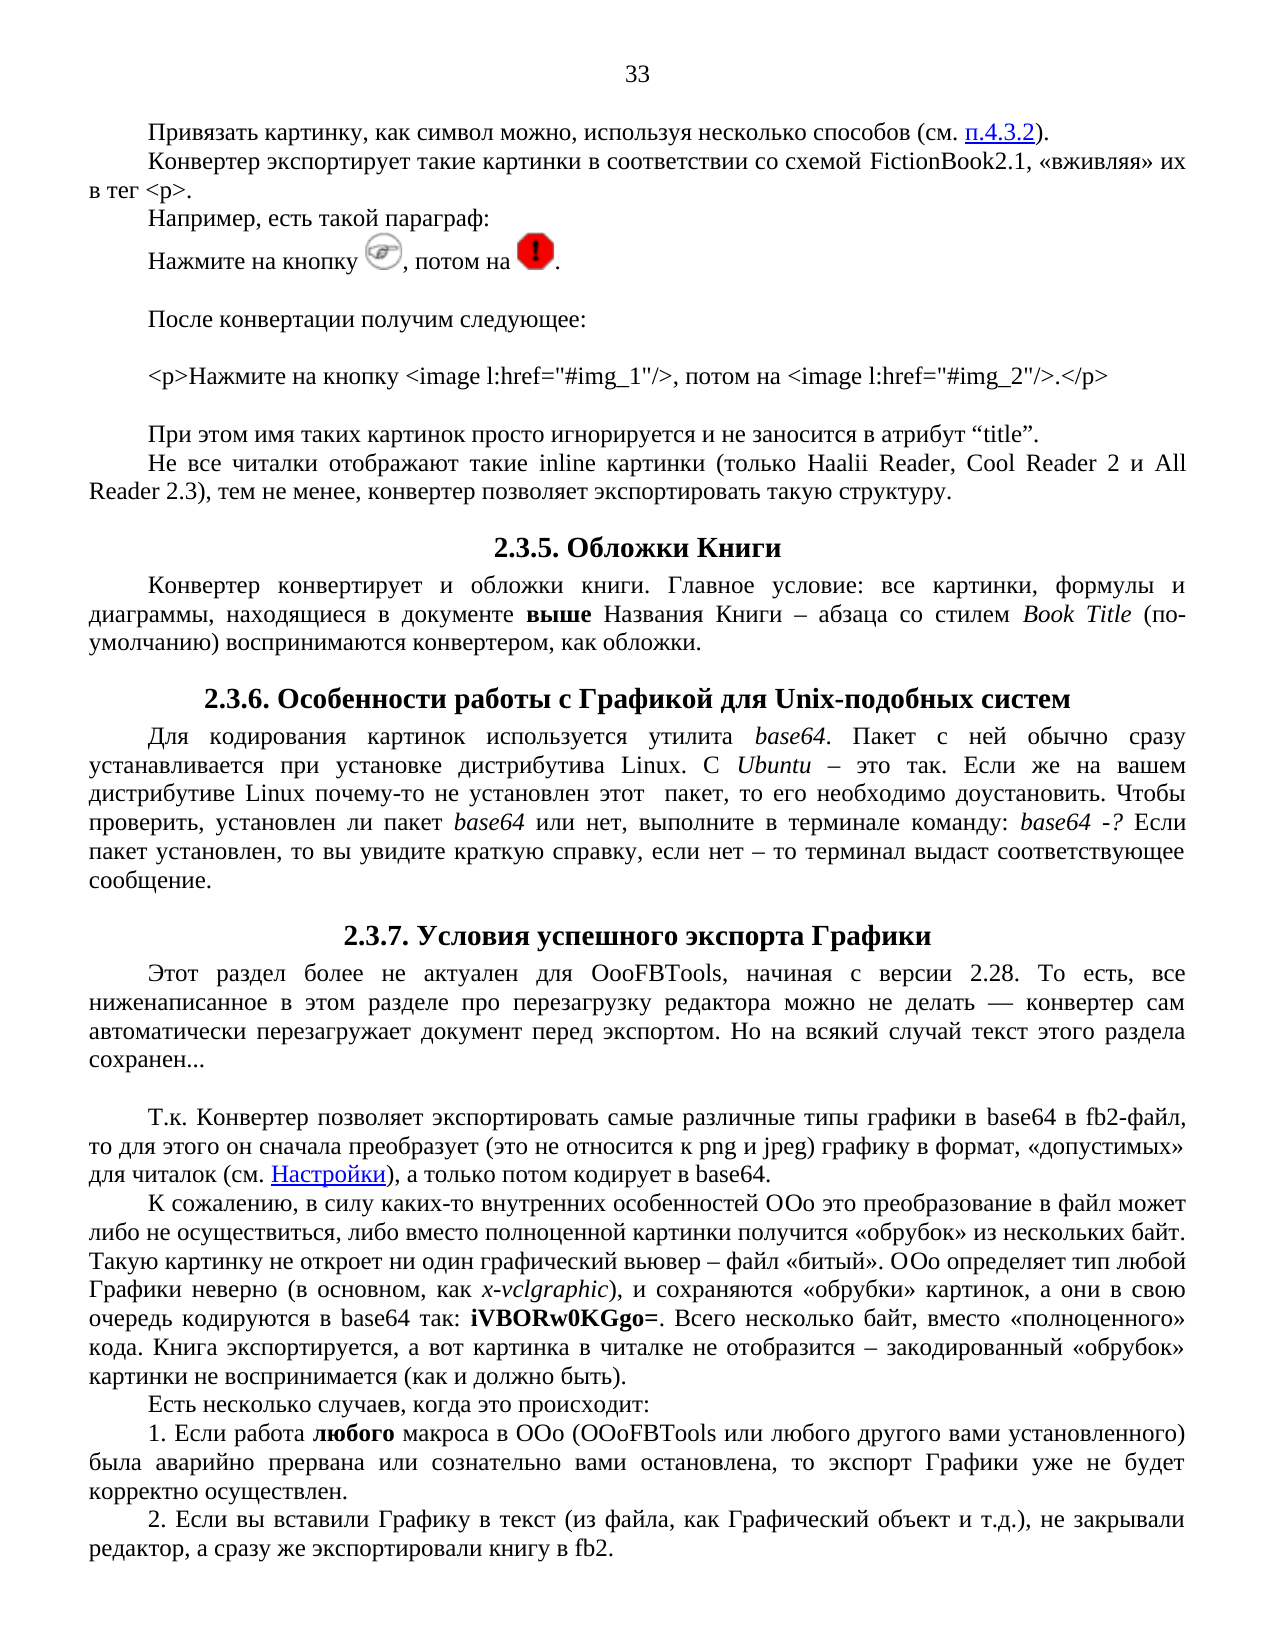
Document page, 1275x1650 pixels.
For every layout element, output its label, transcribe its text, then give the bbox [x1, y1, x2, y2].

text Этот раздел более не актуален для OooFBTools, начиная с версии 2.28. То есть, все ниженаписанное в этом разделе про перезагрузку редактора можно не делать — конвертер сам автоматически перезагружает документ перед экспортом. Но на всякий случай текст этого раздела сохранен... [89, 958, 1186, 1073]
text Например, есть такой параграф: [89, 203, 1186, 232]
text <p>Нажмите на кнопку <image l:href="#img_1"/>, потом на <image l:href="#img_2"/>.</p> [89, 361, 1186, 390]
text Не все читалки отображают такие inline картинки (только Haalii Reader, Cool Reader 2 и All Reader 2.3), тем не менее, конвертер позволяет экспортировать такую структуру. [89, 448, 1186, 505]
subtitle 2.3.5. Обложки Книги [89, 530, 1186, 564]
text Конвертер конвертирует и обложки книги. Главное условие: все картинки, формулы и диаграммы, находящиеся в документе выше Названия Книги – абзаца со стилем Book Title (по-умолчанию) воспринимаются конвертером, как обложки. [89, 570, 1186, 656]
text После конвертации получим следующее: [89, 304, 1186, 333]
text 2. Если вы вставили Графику в текст (из файла, как Графический объект и т.д.), не закрывали редактор, а сразу же экспортировали книгу в fb2. [89, 1504, 1186, 1562]
text Есть несколько случаев, когда это происходит: [89, 1389, 1186, 1418]
text При этом имя таких картинок просто игнорируется и не заносится в атрибут “title”. [89, 419, 1186, 448]
subtitle 2.3.7. Условия успешного экспорта Графики [89, 918, 1186, 952]
text Т.к. Конвертер позволяет экспортировать самые различные типы графики в base64 в fb2-файл, то для этого он сначала преобразует (это не относится к png и jpeg) графику в формат, «допустимых» для читалок (см. Настройки), а только потом кодирует в base64. [89, 1102, 1186, 1188]
text Привязать картинку, как символ можно, используя несколько способов (см. п.4.3.2). [89, 117, 1186, 146]
picture [516, 232, 555, 270]
text 1. Если работа любого макроса в OOo (OOoFBTools или любого другого вами установленного) была аварийно прервана или сознательно вами остановлена, то экспорт Графики уже не будет корректно осуществлен. [89, 1418, 1186, 1504]
picture [364, 232, 403, 270]
text К сожалению, в силу каких-то внутренних особенностей OOo это преобразование в файл может либо не осуществиться, либо вместо полноценной картинки получится «обрубок» из нескольких байт. Такую картинку не откроет ни один графический вьювер – файл «битый». OOo определяет тип любой Графики неверно (в основном, как x-vclgraphic), и сохраняются «обрубки» картинок, а они в свою очередь кодируются в base64 так: iVBORw0KGgo=. Всего несколько байт, вместо «полноценного» кода. Книга экспортируется, а вот картинка в читалке не отобразится – закодированный «обрубок» картинки не воспринимается (как и должно быть). [89, 1188, 1186, 1389]
text Нажмите на кнопку , потом на . [89, 232, 1186, 275]
subtitle 2.3.6. Особенности работы с Графикой для Unix-подобных систем [89, 681, 1186, 715]
text Конвертер экспортирует такие картинки в соответствии со схемой FictionBook2.1, «вживляя» их в тег <p>. [89, 146, 1186, 203]
text Для кодирования картинок используется утилита base64. Пакет с ней обычно сразу устанавливается при установке дистрибутива Linux. С Ubuntu – это так. Если же на вашем дистрибутиве Linux почему-то не установлен этот пакет, то его необходимо доустановить. Чтобы проверить, установлен ли пакет base64 или нет, выполните в терминале команду: base64 -? Если пакет установлен, то вы увидите краткую справку, если нет – то терминал выдаст соответствующее сообщение. [89, 721, 1186, 893]
